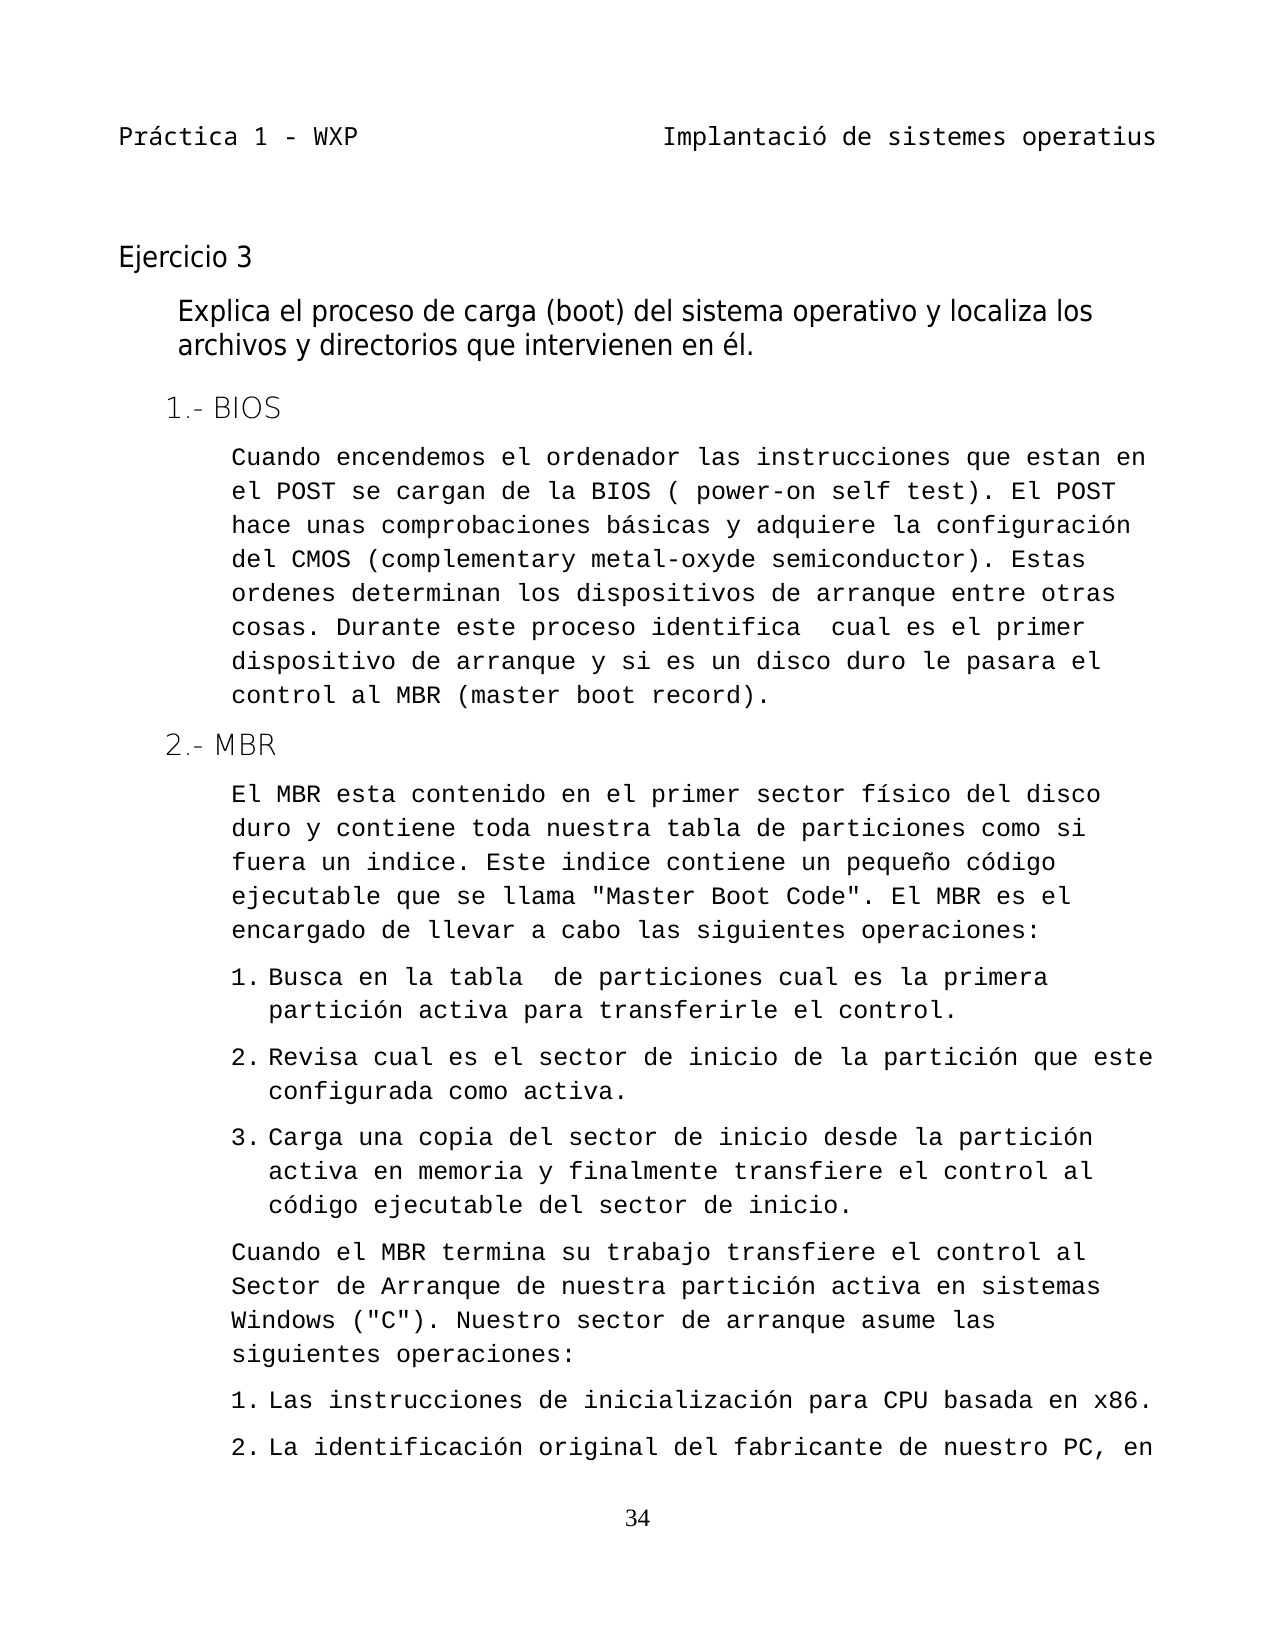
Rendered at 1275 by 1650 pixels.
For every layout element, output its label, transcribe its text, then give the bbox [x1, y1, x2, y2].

list MBR [156, 729, 1157, 763]
list BIOS [156, 391, 1157, 425]
text Cuando encendemos el ordenador las instrucciones que estan en el POST se cargan de la BIOS ( power-on self test). El POST hace unas comprobaciones básicas y adquiere la configuración del CMOS (complementary metal-oxyde semiconductor). Estas ordenes determinan los dispositivos de arranque entre otras cosas. Durante este proceso identifica cual es el primer dispositivo de arranque y si es un disco duro le pasara el control al MBR (master boot record). [231, 444, 1157, 711]
list Busca en la tabla de particiones cual es la primera partición activa para transferirle el control. [231, 964, 1157, 1026]
text Explica el proceso de carga (boot) del sistema operativo y localiza los archivos y directorios que intervienen en él. [177, 294, 1157, 362]
list Revisa cual es el sector de inicio de la partición que este configurada como activa. [231, 1044, 1157, 1107]
list La identificación original del fabricante de nuestro PC, en [231, 1434, 1157, 1462]
text Cuando el MBR termina su trabajo transfiere el control al Sector de Arranque de nuestra partición activa en sistemas Windows ("C"). Nuestro sector de arranque asume las siguientes operaciones: [231, 1239, 1157, 1369]
text El MBR esta contenido en el primer sector físico del disco duro y contiene toda nuestra tabla de particiones como si fuera un indice. Este indice contiene un pequeño código ejecutable que se llama "Master Boot Code". El MBR es el encargado de llevar a cabo las siguientes operaciones: [231, 782, 1157, 946]
list Las instrucciones de inicialización para CPU basada en x86. [231, 1388, 1157, 1416]
text Ejercicio 3 [118, 241, 1157, 275]
list Carga una copia del sector de inicio desde la partición activa en memoria y finalmente transfiere el control al código ejecutable del sector de inicio. [231, 1125, 1157, 1221]
